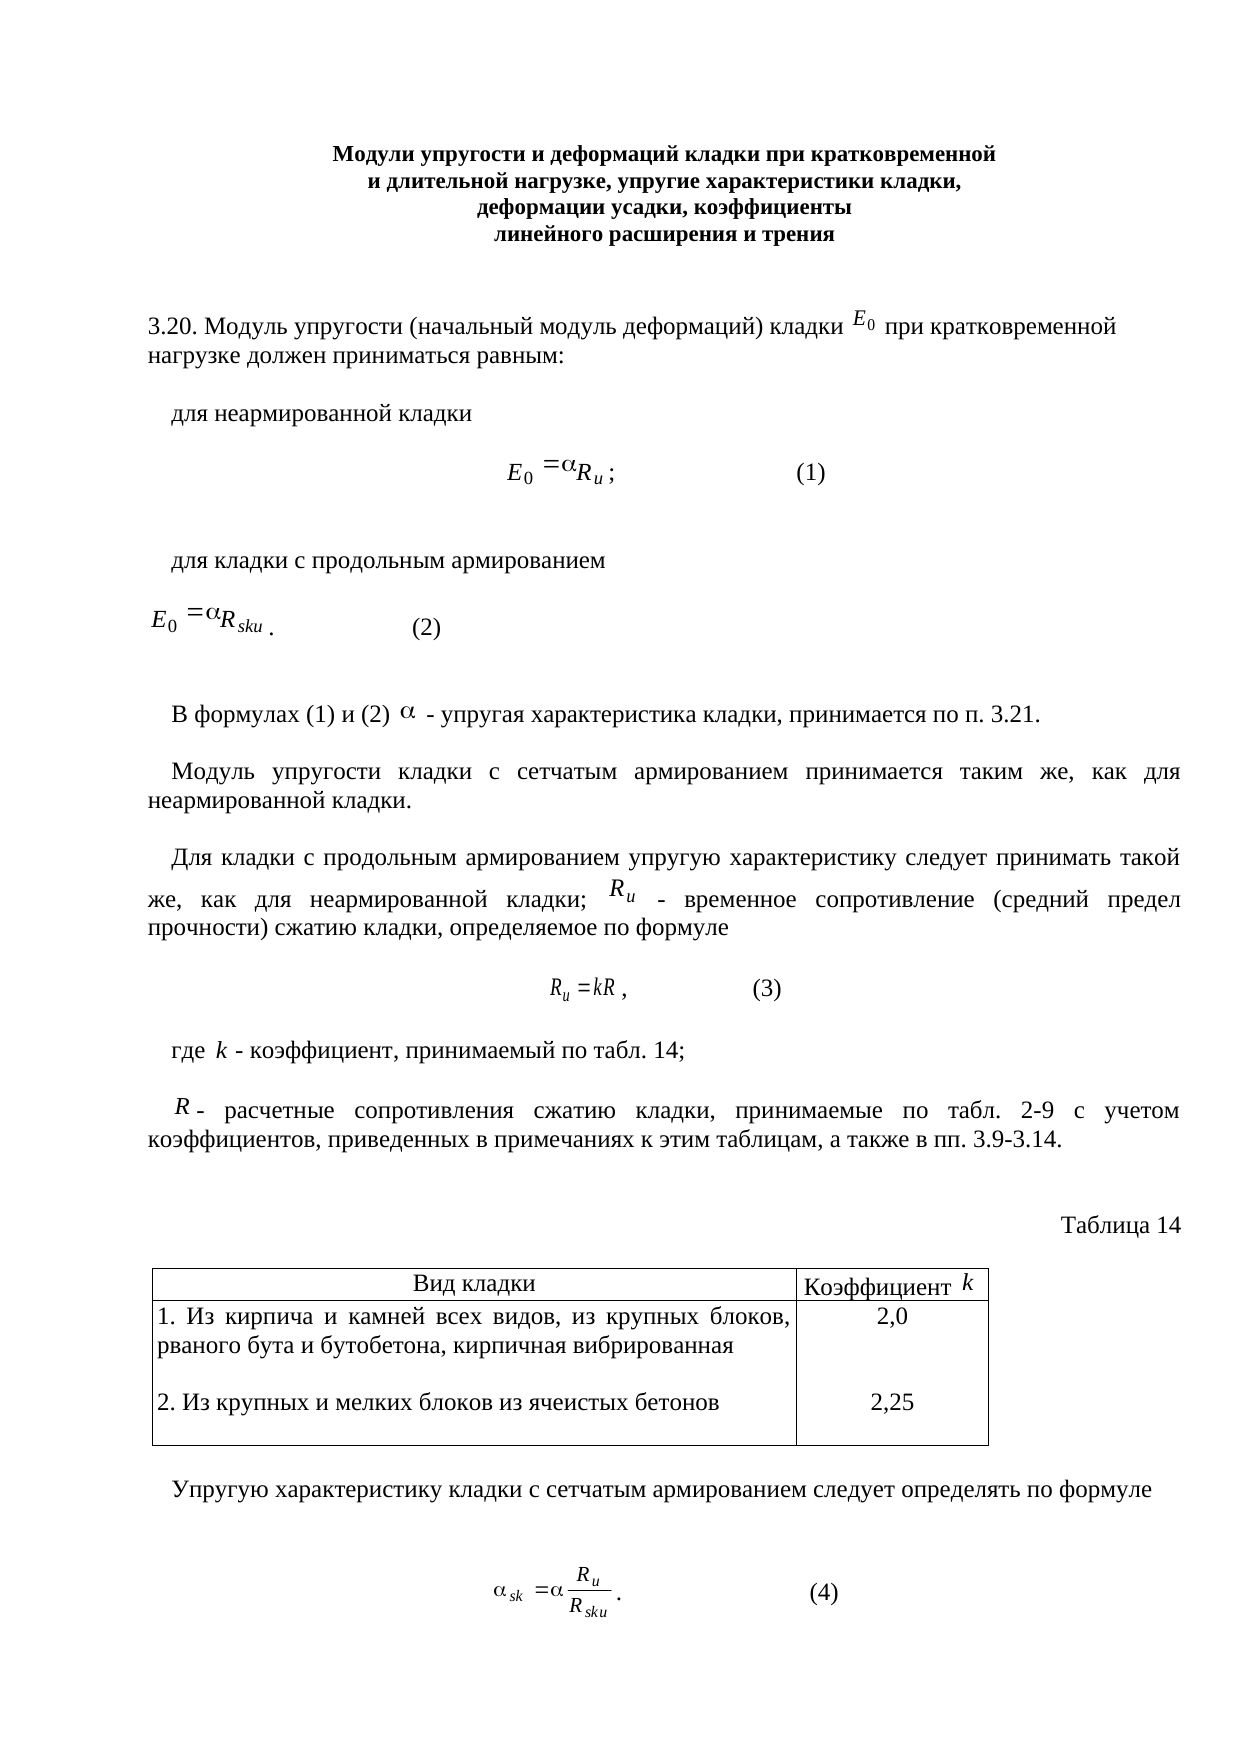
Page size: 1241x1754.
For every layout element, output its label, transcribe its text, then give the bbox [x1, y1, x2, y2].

table_cell 2. Из крупных и мелких блоков из ячеистых бетонов [153, 1387, 796, 1445]
text 3.20. Модуль упругости (начальный модуль деформаций) кладки при кратковременной нагрузке должен приниматься равным: [148, 303, 1181, 369]
subtitle деформации усадки, коэффициенты [148, 193, 1181, 219]
table_cell 2,25 [797, 1387, 988, 1445]
text Таблица 14 [148, 1210, 1181, 1239]
text Упругую характеристику кладки с сетчатым армированием следует определять по формуле [148, 1474, 1181, 1503]
text для неармированной кладки [148, 398, 1181, 426]
text ; (1) [148, 455, 1181, 488]
text для кладки с продольным армированием [148, 545, 1181, 574]
table_cell 2,0 [797, 1301, 988, 1387]
text Модуль упругости кладки с сетчатым армированием принимается таким же, как для неармированной кладки. [148, 756, 1181, 814]
text , (3) [148, 970, 1181, 1006]
text Для кладки с продольным армированием упругую характеристику следует принимать такой же, как для неармированной кладки; - временное сопротивление (средний предел прочности) сжатию кладки, определяемое по формуле [148, 842, 1181, 941]
text где - коэффициент, принимаемый по табл. 14; [148, 1035, 1181, 1063]
subtitle и длительной нагрузке, упругие характеристики кладки, [148, 167, 1181, 193]
table_header #G0Вид кладки [153, 1269, 796, 1300]
text - расчетные сопротивления сжатию кладки, принимаемые по табл. 2-9 с учетом коэффициентов, приведенных в примечаниях к этим таблицам, а также в пп. 3.9-3.14. [148, 1092, 1181, 1153]
table_cell 1. Из кирпича и камней всех видов, из крупных блоков, рваного бута и бутобетона, кирпичная вибрированная [153, 1301, 796, 1387]
subtitle линейного расширения и трения [148, 219, 1181, 246]
text . (4) [148, 1560, 1181, 1623]
table_header Коэффициент [797, 1269, 988, 1300]
subtitle Модули упругости и деформаций кладки при кратковременной [148, 141, 1181, 167]
text В формулах (1) и (2) - упругая характеристика кладки, принимается по п. 3.21. [148, 699, 1181, 727]
text . (2) [148, 603, 1181, 641]
